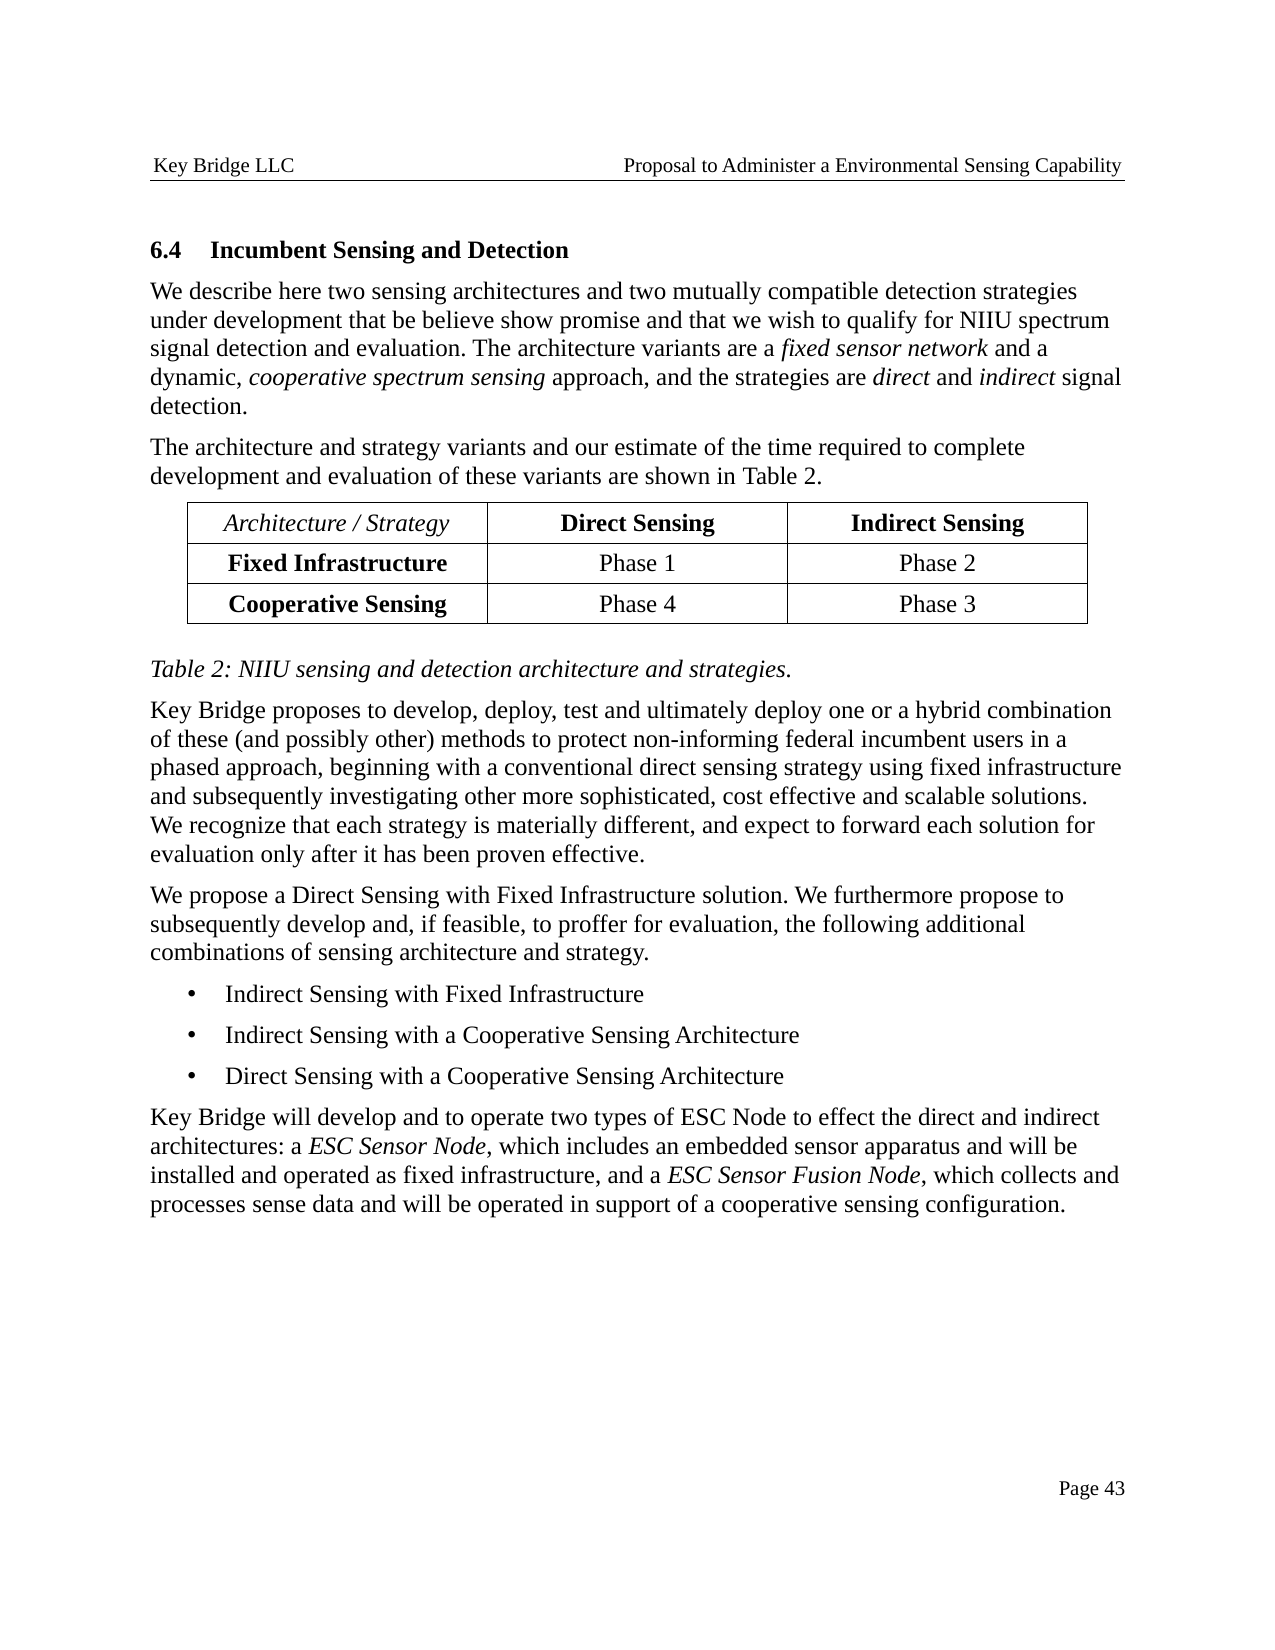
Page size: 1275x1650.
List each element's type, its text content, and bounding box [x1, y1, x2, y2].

text We describe here two sensing architectures and two mutually compatible detection strategies under development that be believe show promise and that we wish to qualify for NIIU spectrum signal detection and evaluation. The architecture variants are a fixed sensor network and a dynamic, cooperative spectrum sensing approach, and the strategies are direct and indirect signal detection. [150, 276, 1125, 420]
table_cell Phase 1 [488, 544, 787, 583]
table_cell Phase 2 [788, 544, 1087, 583]
table_header Indirect Sensing [788, 503, 1087, 542]
table_header Architecture / Strategy [188, 503, 487, 542]
list Indirect Sensing with a Cooperative Sensing Architecture [187, 1020, 1125, 1049]
text We propose a Direct Sensing with Fixed Infrastructure solution. We furthermore propose to subsequently develop and, if feasible, to proffer for evaluation, the following additional combinations of sensing architecture and strategy. [150, 880, 1125, 966]
table_cell Cooperative Sensing [188, 584, 487, 623]
table_cell Phase 4 [488, 584, 787, 623]
table_cell Phase 3 [788, 584, 1087, 623]
table_header Direct Sensing [488, 503, 787, 542]
text Key Bridge proposes to develop, deploy, test and ultimately deploy one or a hybrid combination of these (and possibly other) methods to protect non-informing federal incumbent users in a phased approach, beginning with a conventional direct sensing strategy using fixed infrastructure and subsequently investigating other more sophisticated, cost effective and scalable solutions. We recognize that each strategy is materially different, and expect to forward each solution for evaluation only after it has been proven effective. [150, 695, 1125, 867]
text Table 2: NIIU sensing and detection architecture and strategies. [150, 654, 1125, 682]
table_cell Fixed Infrastructure [188, 544, 487, 583]
text The architecture and strategy variants and our estimate of the time required to complete development and evaluation of these variants are shown in Table 2. [150, 432, 1125, 490]
list Indirect Sensing with Fixed Infrastructure [187, 979, 1125, 1007]
list Direct Sensing with a Cooperative Sensing Architecture [187, 1061, 1125, 1090]
subtitle Incumbent Sensing and Detection [150, 235, 1125, 263]
text Key Bridge will develop and to operate two types of ESC Node to effect the direct and indirect architectures: a ESC Sensor Node, which includes an embedded sensor apparatus and will be installed and operated as fixed infrastructure, and a ESC Sensor Fusion Node, which collects and processes sense data and will be operated in support of a cooperative sensing configuration. [150, 1102, 1125, 1217]
